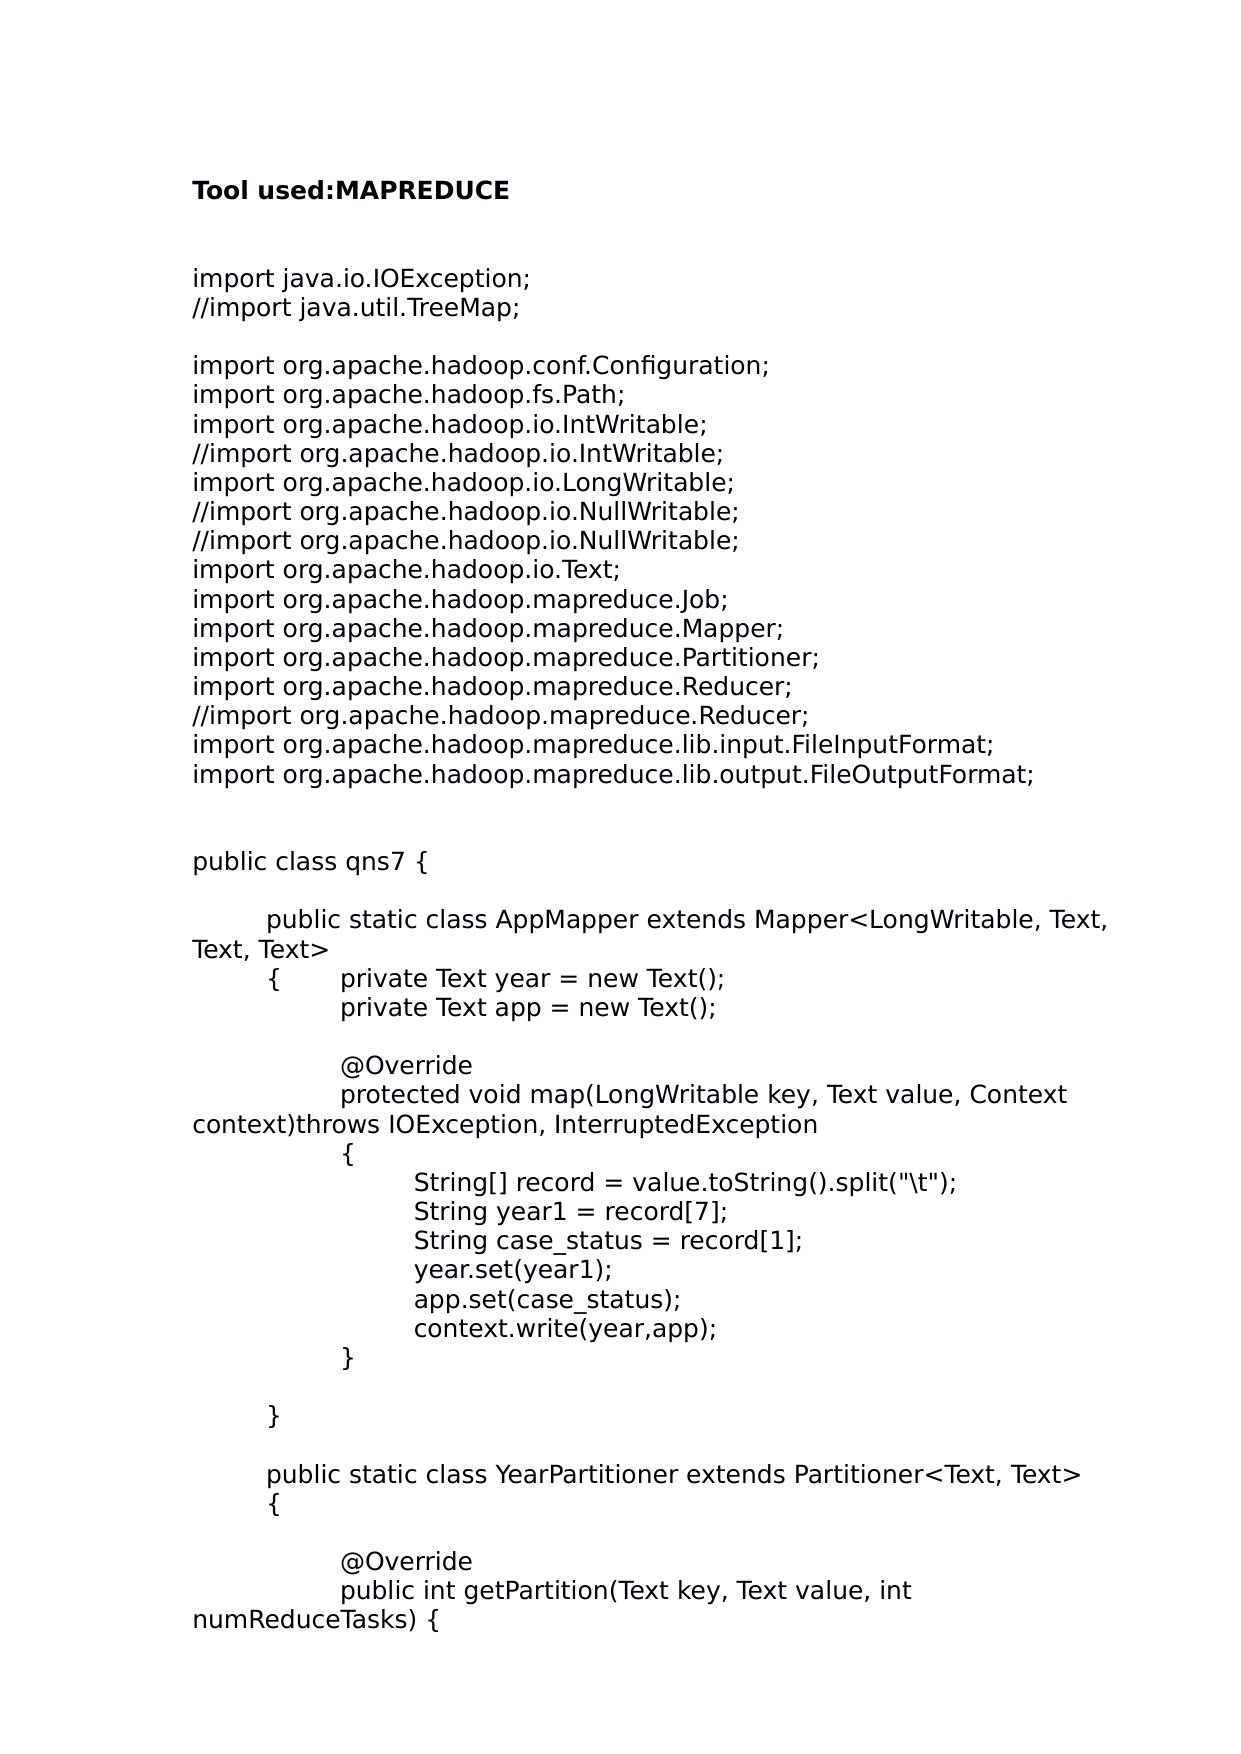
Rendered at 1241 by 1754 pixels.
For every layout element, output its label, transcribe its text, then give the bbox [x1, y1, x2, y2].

text } [192, 1343, 1122, 1372]
text //import org.apache.hadoop.mapreduce.Reducer; [192, 701, 1122, 731]
text @Override [192, 1547, 1122, 1576]
text public static class AppMapper extends Mapper<LongWritable, Text, Text, Text> [192, 906, 1122, 964]
text import org.apache.hadoop.mapreduce.Reducer; [192, 672, 1122, 701]
text { [192, 1139, 1122, 1168]
text import org.apache.hadoop.mapreduce.Job; [192, 585, 1122, 614]
text //import org.apache.hadoop.io.NullWritable; [192, 526, 1122, 556]
text import org.apache.hadoop.io.LongWritable; [192, 468, 1122, 497]
text //import org.apache.hadoop.io.NullWritable; [192, 497, 1122, 526]
text { private Text year = new Text(); [192, 964, 1122, 993]
text { [192, 1489, 1122, 1518]
text import org.apache.hadoop.io.Text; [192, 556, 1122, 585]
text public class qns7 { [192, 847, 1122, 876]
text import org.apache.hadoop.mapreduce.lib.output.FileOutputFormat; [192, 760, 1122, 789]
text String[] record = value.toString().split("\t"); [192, 1168, 1122, 1197]
text year.set(year1); [192, 1256, 1122, 1285]
text import java.io.IOException; [192, 264, 1122, 293]
text context.write(year,app); [192, 1314, 1122, 1343]
text protected void map(LongWritable key, Text value, Context context)throws IOException, InterruptedException [192, 1081, 1122, 1139]
text Tool used:MAPREDUCE [192, 176, 1122, 206]
text public static class YearPartitioner extends Partitioner<Text, Text> [192, 1460, 1122, 1489]
text import org.apache.hadoop.conf.Configuration; [192, 351, 1122, 381]
text public int getPartition(Text key, Text value, int numReduceTasks) { [192, 1576, 1122, 1635]
text @Override [192, 1051, 1122, 1081]
text import org.apache.hadoop.mapreduce.lib.input.FileInputFormat; [192, 731, 1122, 760]
text String case_status = record[1]; [192, 1226, 1122, 1256]
text } [192, 1401, 1122, 1431]
text import org.apache.hadoop.io.IntWritable; [192, 410, 1122, 439]
text private Text app = new Text(); [192, 993, 1122, 1022]
text String year1 = record[7]; [192, 1197, 1122, 1226]
text //import java.util.TreeMap; [192, 293, 1122, 322]
text import org.apache.hadoop.fs.Path; [192, 381, 1122, 410]
text app.set(case_status); [192, 1285, 1122, 1314]
text import org.apache.hadoop.mapreduce.Mapper; [192, 614, 1122, 643]
text import org.apache.hadoop.mapreduce.Partitioner; [192, 643, 1122, 672]
text //import org.apache.hadoop.io.IntWritable; [192, 439, 1122, 468]
